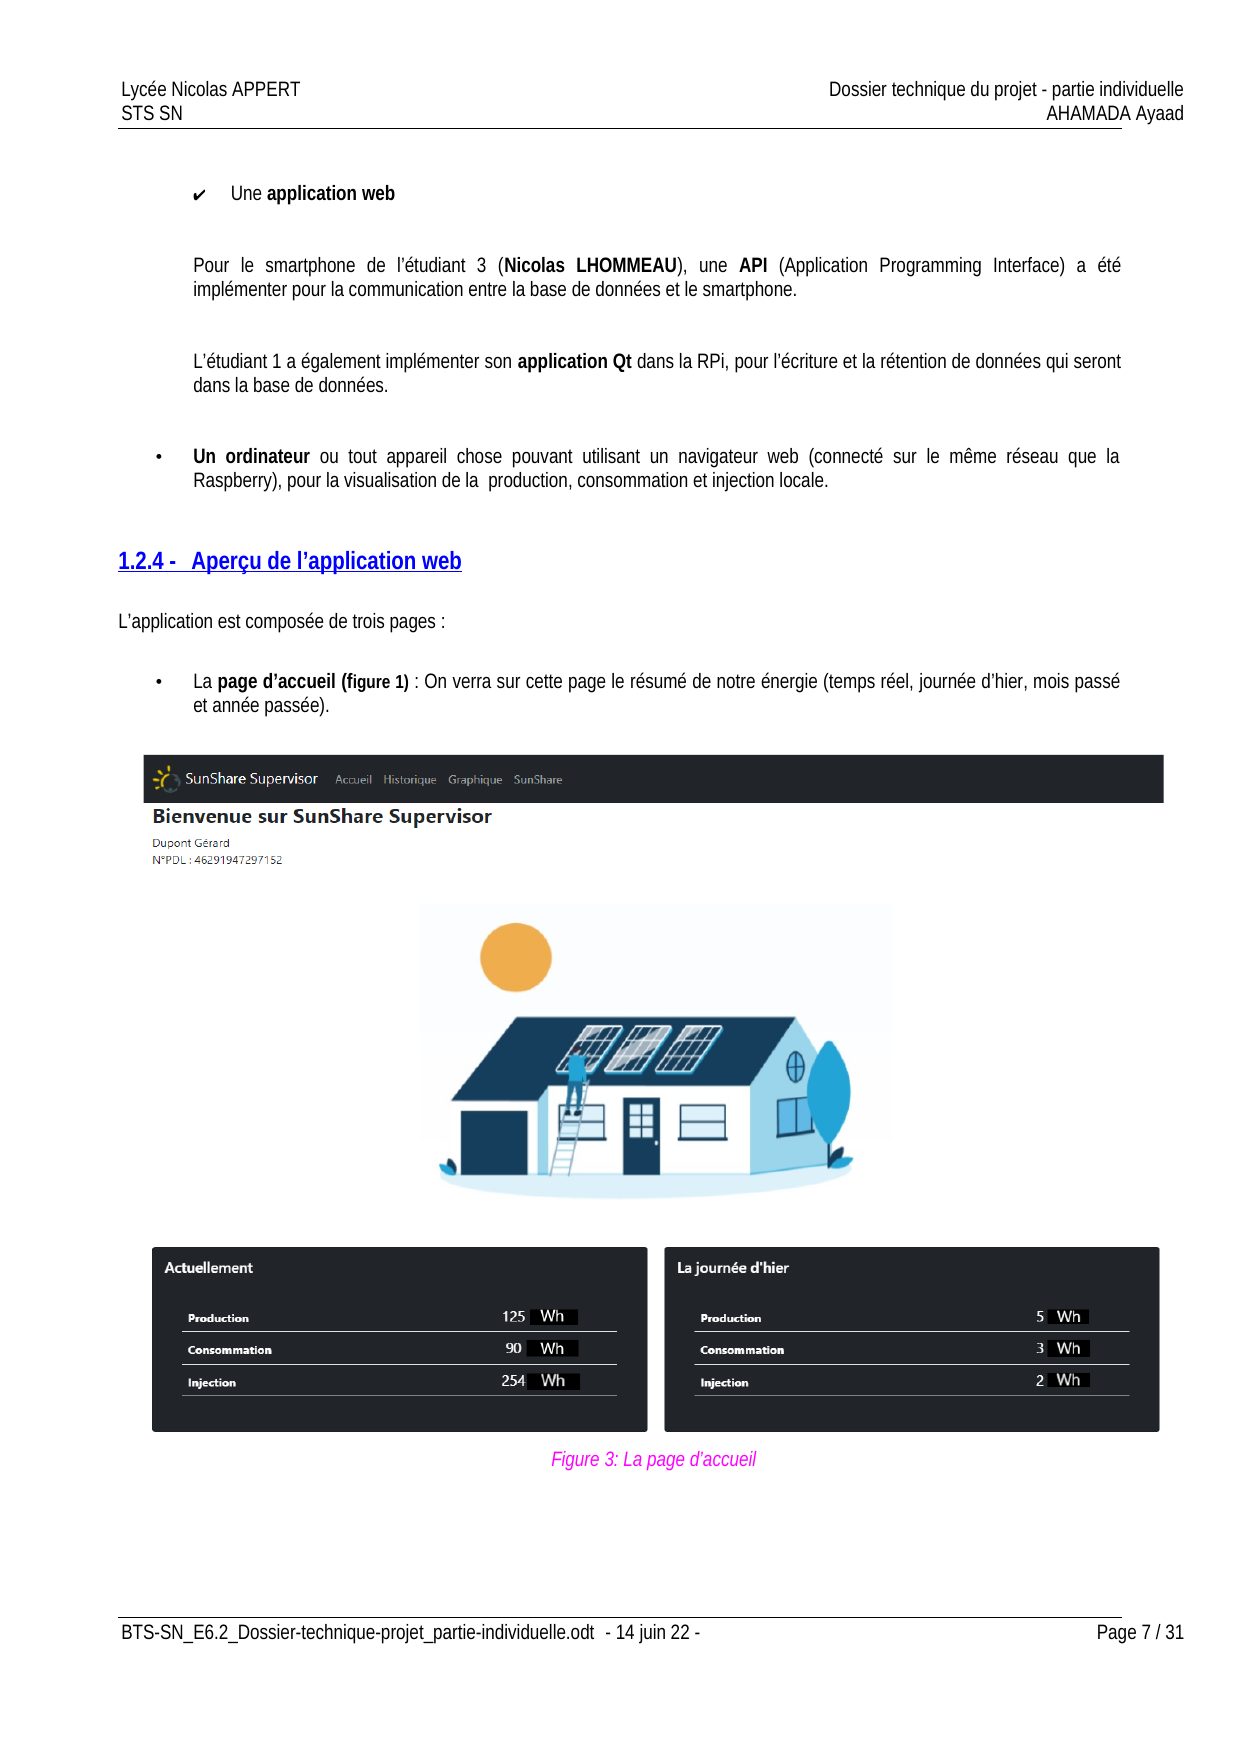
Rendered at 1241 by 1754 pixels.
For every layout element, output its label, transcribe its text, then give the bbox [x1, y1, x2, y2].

list Pour le smartphone de l’étudiant 3 (Nicolas LHOMMEAU), une API (Application Programming Interface) a été implémenter pour la communication entre la base de données et le smartphone. [156, 253, 1122, 301]
list La page d’accueil (figure 1) : On verra sur cette page le résumé de notre énergie (temps réel, journée d’hier, mois passé et année passée). [156, 669, 1122, 717]
text Figure 3: La page d’accueil [143, 1447, 1164, 1471]
list Une application web [193, 181, 1122, 205]
text L’application est composée de trois pages : [118, 609, 1122, 657]
picture [143, 753, 1164, 1447]
list Un ordinateur ou tout appareil chose pouvant utilisant un navigateur web (connecté sur le même réseau que la Raspberry), pour la visualisation de la production, consommation et injection locale. [156, 444, 1122, 492]
list L’étudiant 1 a également implémenter son application Qt dans la RPi, pour l’écriture et la rétention de données qui seront dans la base de données. [156, 348, 1122, 396]
subtitle Aperçu de l’application web [118, 546, 1122, 603]
